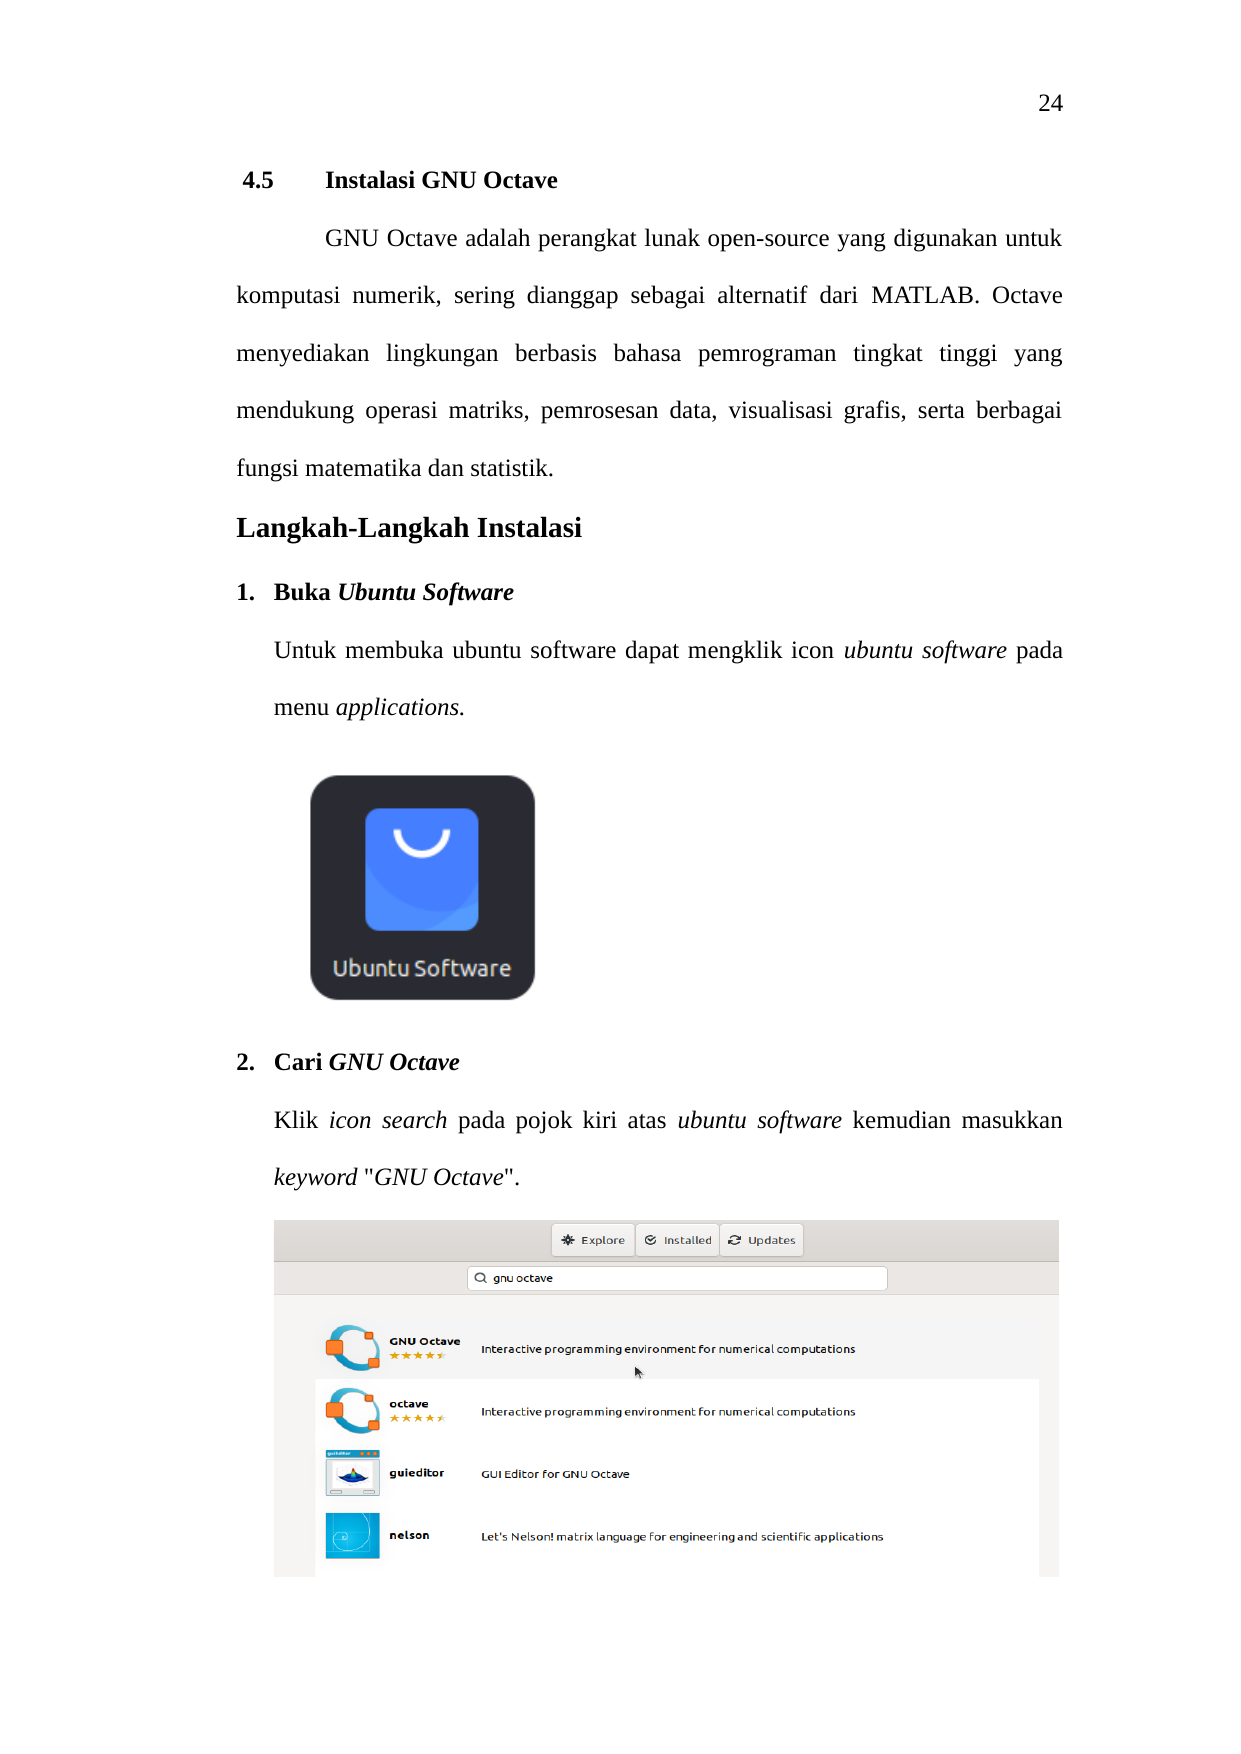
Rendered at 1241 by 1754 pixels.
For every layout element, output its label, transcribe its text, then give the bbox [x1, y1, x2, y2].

subtitle Instalasi GNU Octave [236, 165, 1063, 194]
list Cari GNU Octave [236, 1047, 1063, 1076]
list Klik icon search pada pojok kiri atas ubuntu software kemudian masukkan keyword "GNU Octave". [236, 1105, 1063, 1191]
list Buka Ubuntu Software [236, 577, 1063, 606]
picture [273, 750, 576, 1019]
text GNU Octave adalah perangkat lunak open-source yang digunakan untuk komputasi numerik, sering dianggap sebagai alternatif dari MATLAB. Octave menyediakan lingkungan berbasis bahasa pemrograman tingkat tinggi yang mendukung operasi matriks, pemrosesan data, visualisasi grafis, serta berbagai fungsi matematika dan statistik. [236, 223, 1063, 482]
list Untuk membuka ubuntu software dapat mengklik icon ubuntu software pada menu applications. [236, 635, 1063, 721]
text Langkah-Langkah Instalasi [236, 510, 1063, 544]
